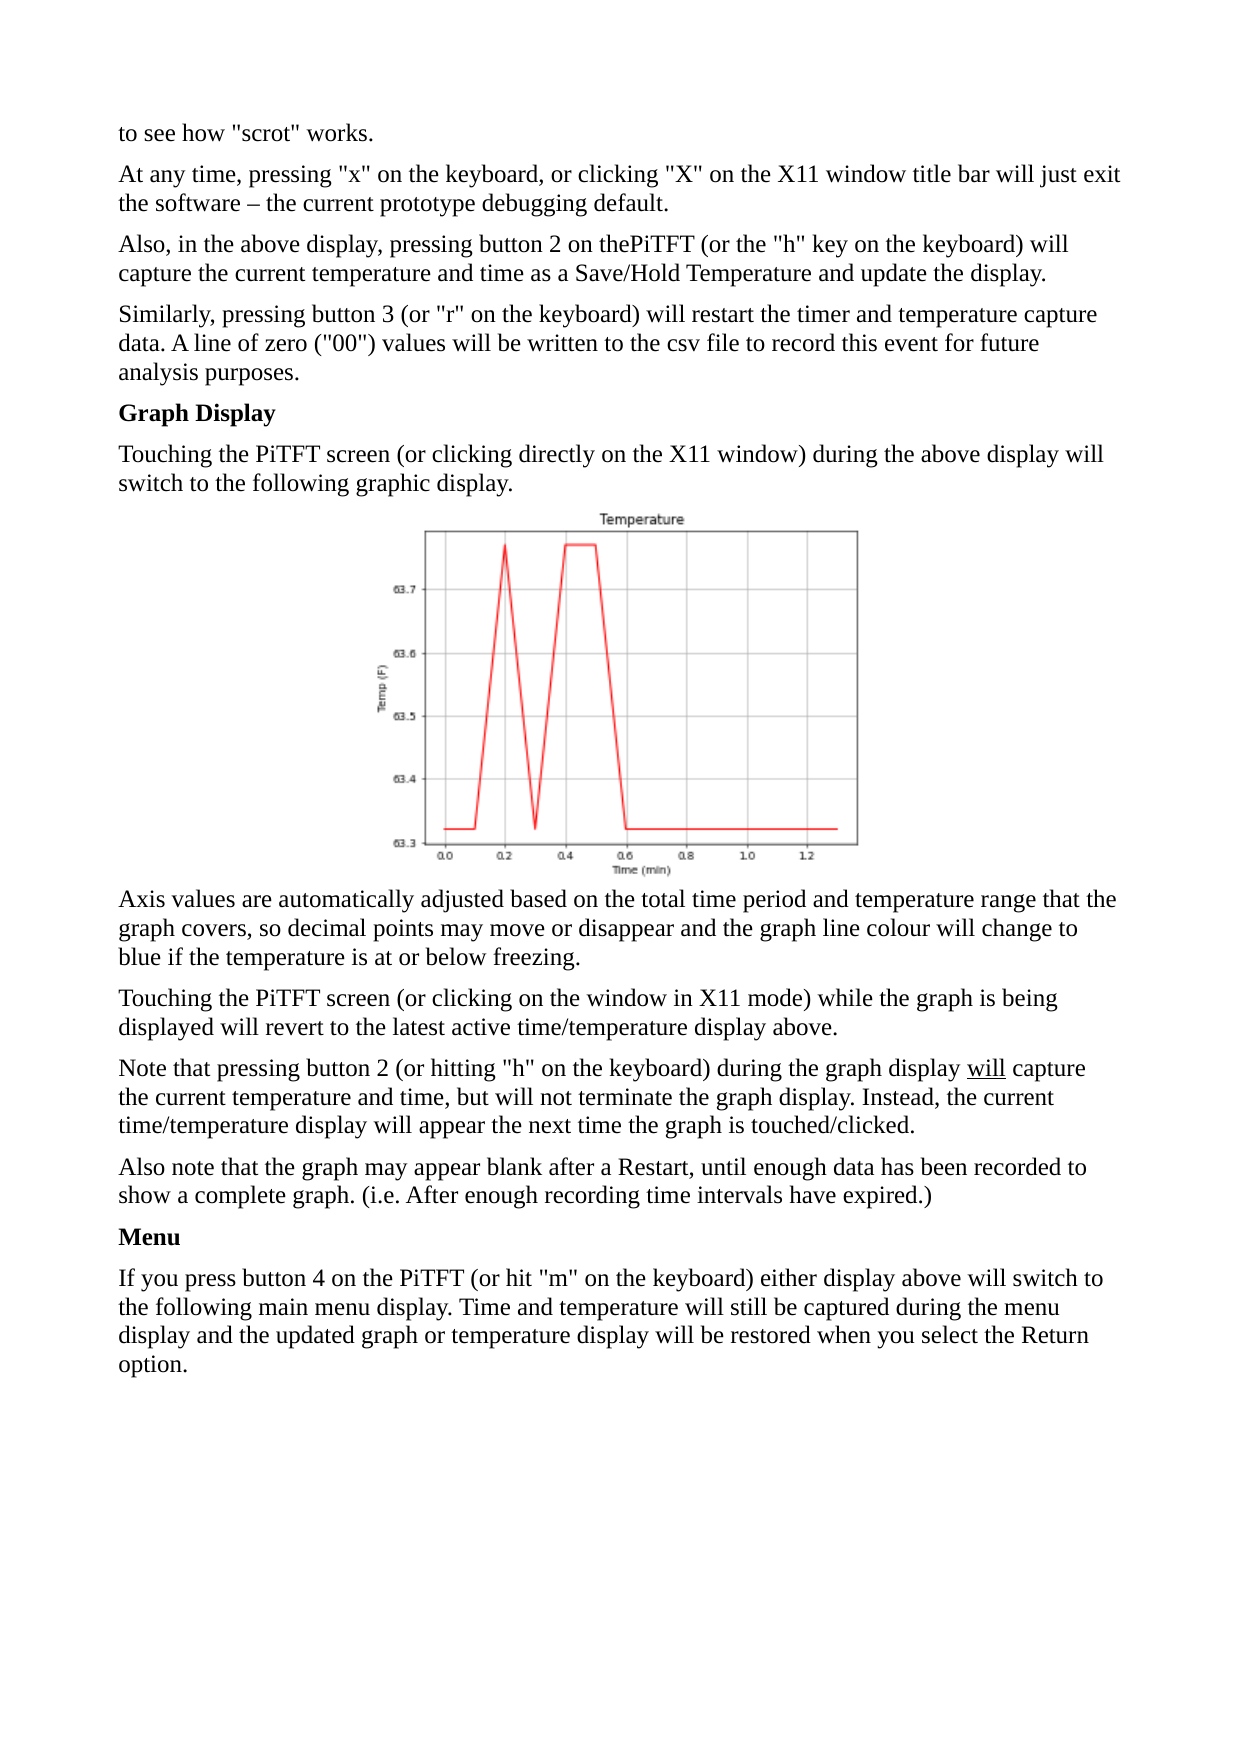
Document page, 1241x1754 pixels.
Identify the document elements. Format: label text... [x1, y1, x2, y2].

text If you press button 4 on the PiTFT (or hit "m" on the keyboard) either display above will switch to the following main menu display. Time and temperature will still be captured during the menu display and the updated graph or temperature display will be restored when you select the Return option. [118, 1263, 1122, 1378]
text Touching the PiTFT screen (or clicking directly on the X11 window) during the above display will switch to the following graphic display. [118, 439, 1122, 497]
text Menu [118, 1222, 1122, 1251]
text Graph Display [118, 398, 1122, 427]
text Similarly, pressing button 3 (or "r" on the keyboard) will restart the timer and temperature capture data. A line of zero ("00") values will be written to the csv file to record this event for future analysis purposes. [118, 299, 1122, 386]
text Also, in the above display, pressing button 2 on thePiTFT (or the "h" key on the keyboard) will capture the current temperature and time as a Save/Hold Temperature and update the display. [118, 229, 1122, 287]
text Axis values are automatically adjusted based on the total time period and temperature range that the graph covers, so decimal points may move or disappear and the graph line colour will change to blue if the temperature is at or below freezing. [118, 509, 1122, 971]
text Touching the PiTFT screen (or clicking on the window in X11 mode) while the graph is being displayed will revert to the latest active time/temperature display above. [118, 983, 1122, 1041]
text Also note that the graph may appear blank after a Restart, until enough data has been recorded to show a complete graph. (i.e. After enough recording time intervals have expired.) [118, 1152, 1122, 1209]
text to see how "scrot" works. [118, 118, 1122, 147]
text Note that pressing button 2 (or hitting "h" on the keyboard) during the graph display will capture the current temperature and time, but will not terminate the graph display. Instead, the current time/temperature display will appear the next time the graph is touched/clicked. [118, 1053, 1122, 1139]
text At any time, pressing "x" on the keyboard, or clicking "X" on the X11 window title bar will just exit the software – the current prototype debugging default. [118, 159, 1122, 217]
picture [370, 509, 870, 885]
